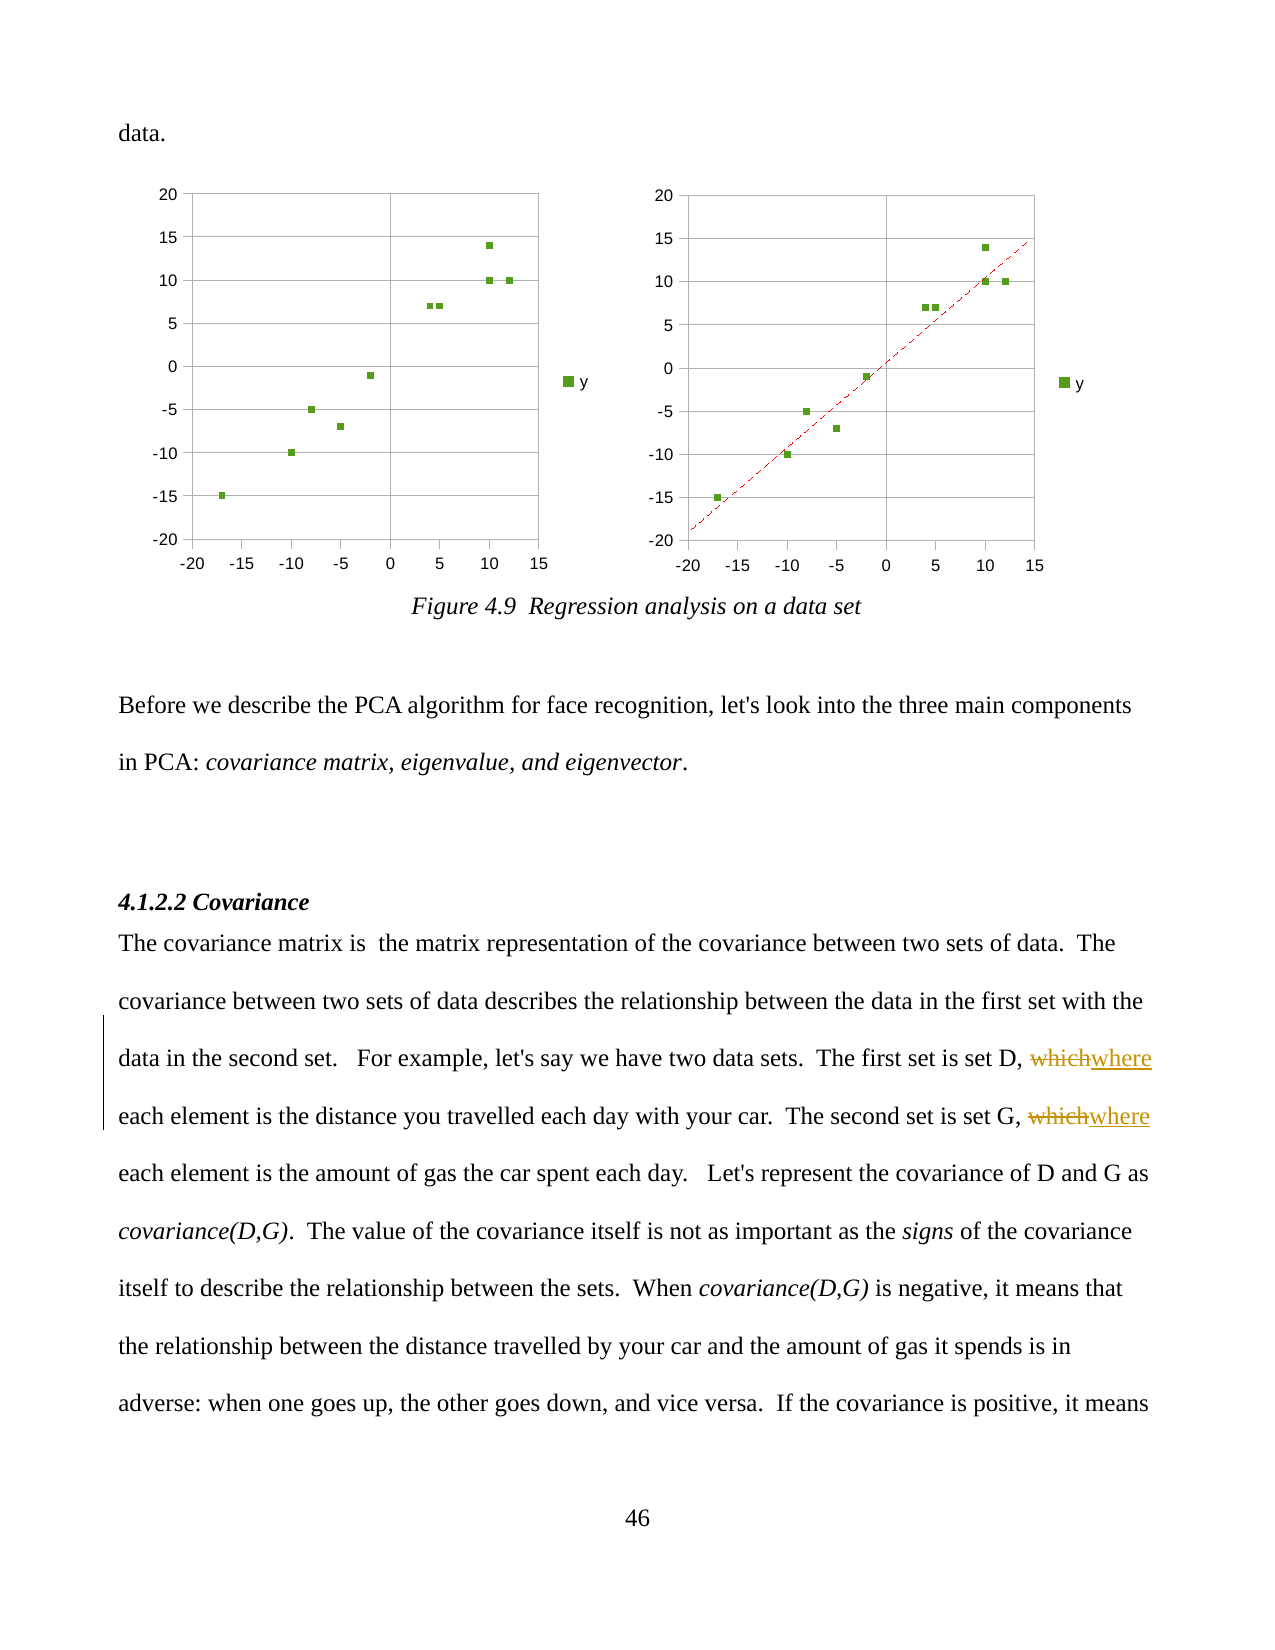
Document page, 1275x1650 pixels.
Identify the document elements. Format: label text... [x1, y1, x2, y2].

text data. [118, 118, 1157, 147]
text Before we describe the PCA algorithm for face recognition, let's look into the three main components in PCA: covariance matrix, eigenvalue, and eigenvector. [118, 690, 1157, 776]
text The covariance matrix is the matrix representation of the covariance between two sets of data. The covariance between two sets of data describes the relationship between the data in the first set with the data in the second set. For example, let's say we have two data sets. The first set is set D, where each element is the distance you travelled each day with your car. The second set is set G, where each element is the amount of gas the car spent each day. Let's represent the covariance of D and G as covariance(D,G). The value of the covariance itself is not as important as the signs of the covariance itself to describe the relationship between the sets. When covariance(D,G) is negative, it means that the relationship between the distance travelled by your car and the amount of gas it spends is in adverse: when one goes up, the other goes down, and vice versa. If the covariance is positive, it means [118, 928, 1157, 1417]
subtitle 4.1.2.2 Covariance [118, 887, 1157, 916]
text Figure 4.9 Regression analysis on a data set [118, 188, 1157, 620]
